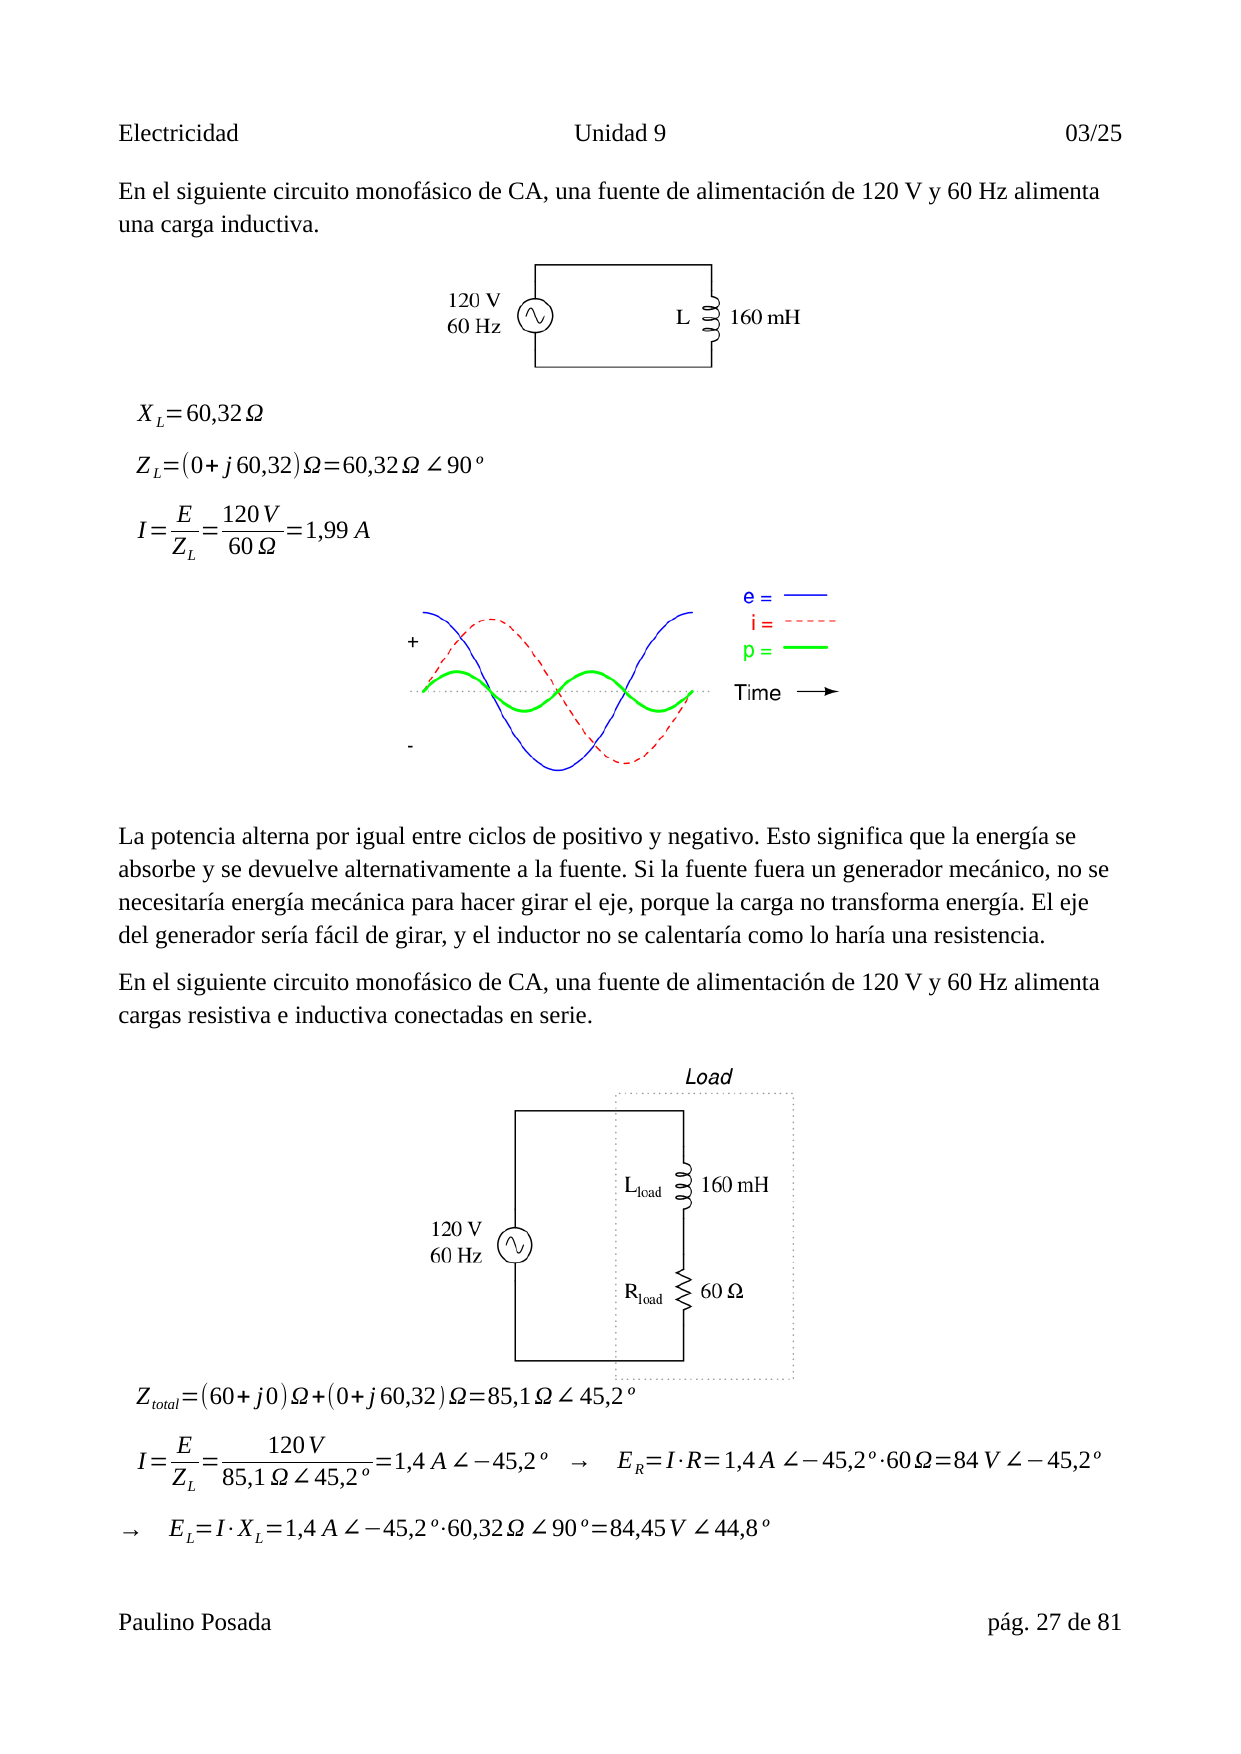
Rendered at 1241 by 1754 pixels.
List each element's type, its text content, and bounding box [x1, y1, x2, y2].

text En el siguiente circuito monofásico de CA, una fuente de alimentación de 120 V y 60 Hz alimenta una carga inductiva. [118, 176, 1122, 238]
text → [118, 1432, 1122, 1495]
text → [118, 1514, 1122, 1546]
picture [435, 257, 806, 380]
picture [398, 582, 842, 777]
text En el siguiente circuito monofásico de CA, una fuente de alimentación de 120 V y 60 Hz alimenta cargas resistiva e inductiva conectadas en serie. [118, 967, 1122, 1029]
text La potencia alterna por igual entre ciclos de positivo y negativo. Esto significa que la energía se absorbe y se devuelve alternativamente a la fuente. Si la fuente fuera un generador mecánico, no se necesitaría energía mecánica para hacer girar el eje, porque la carga no transforma energía. El eje del generador sería fácil de girar, y el inductor no se calentaría como lo haría una resistencia. [118, 821, 1122, 948]
picture [418, 1048, 822, 1386]
